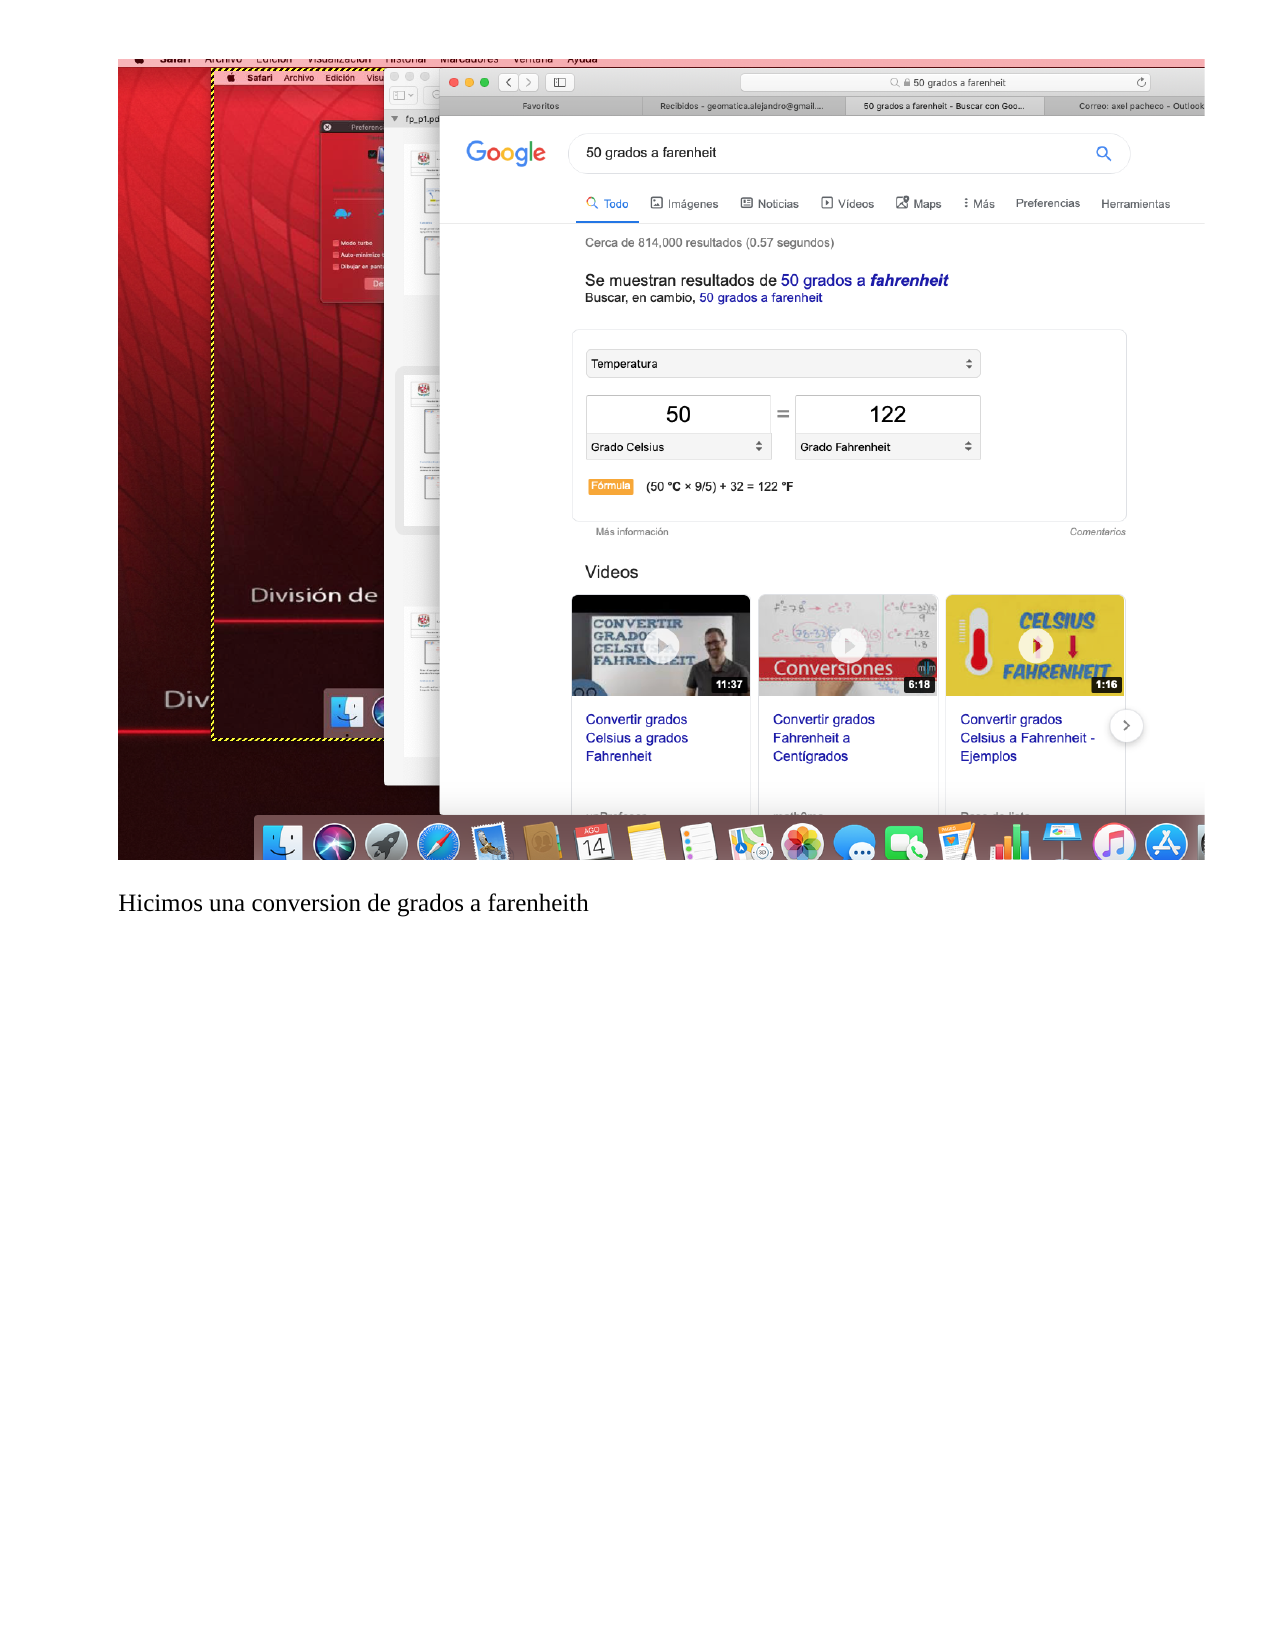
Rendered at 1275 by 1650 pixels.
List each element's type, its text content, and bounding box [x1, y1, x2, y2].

text Hicimos una conversion de grados a farenheith [118, 888, 1205, 917]
